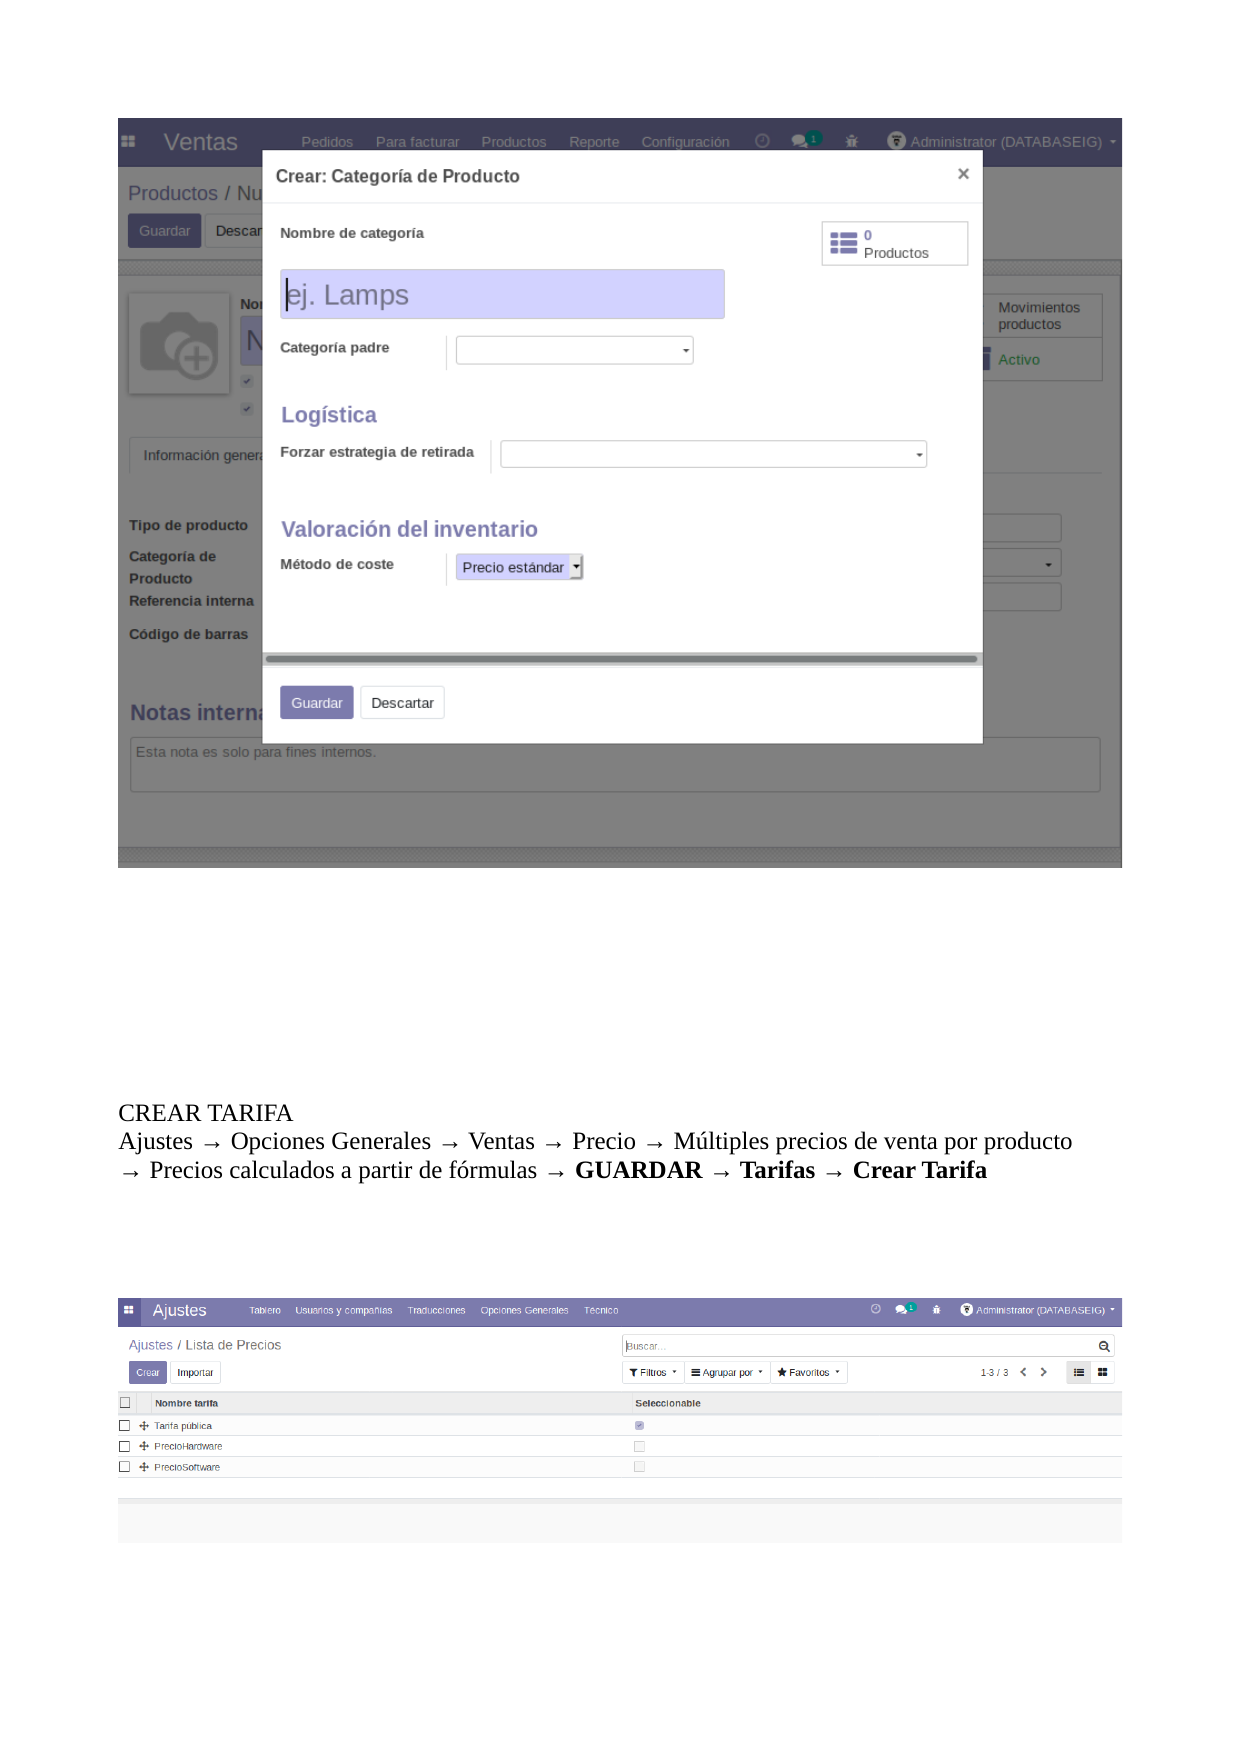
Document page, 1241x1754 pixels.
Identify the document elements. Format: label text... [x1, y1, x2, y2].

picture [118, 118, 1123, 868]
picture [118, 1298, 1123, 1543]
text Ajustes → Opciones Generales → Ventas → Precio → Múltiples precios de venta por producto [118, 1126, 1122, 1155]
text CREAR TARIFA [118, 1098, 1122, 1126]
text → Precios calculados a partir de fórmulas → GUARDAR → Tarifas → Crear Tarifa [118, 1155, 1122, 1184]
